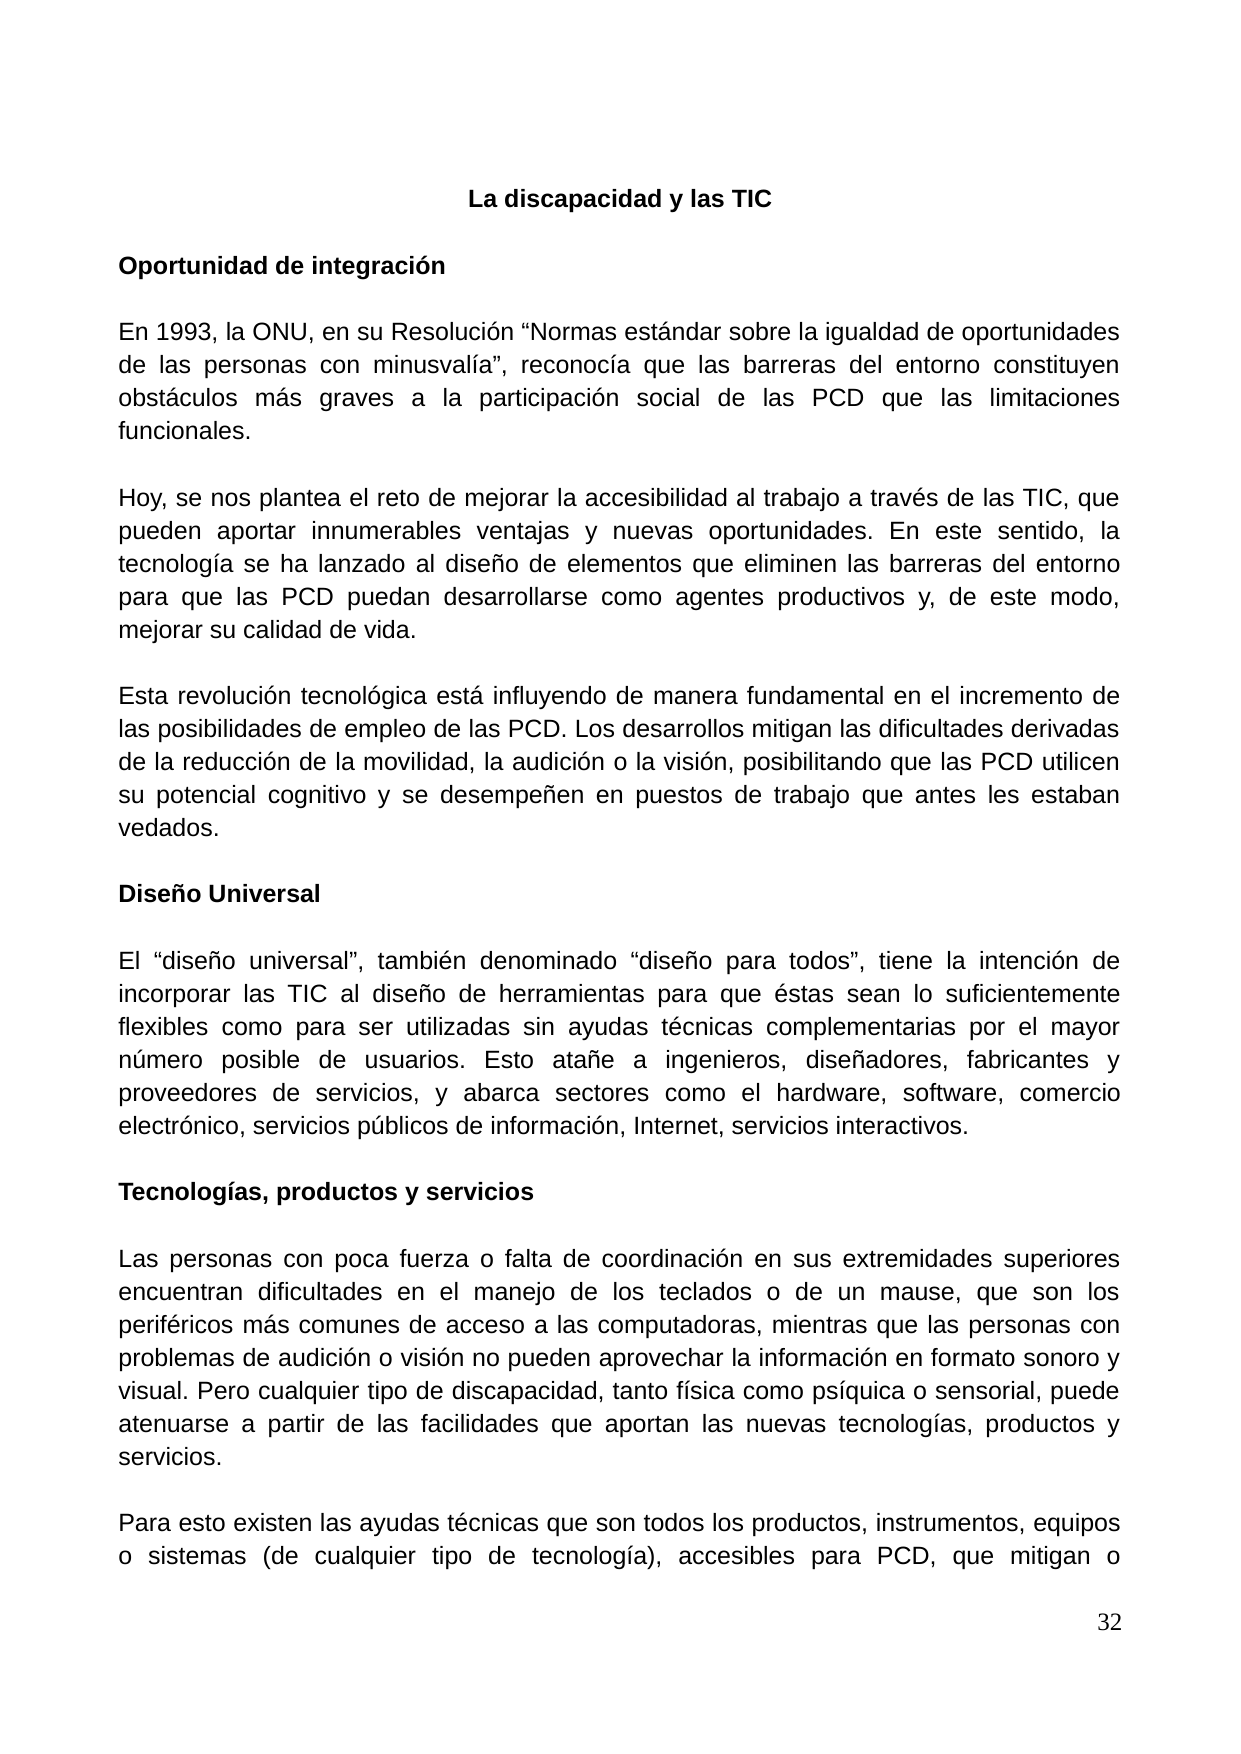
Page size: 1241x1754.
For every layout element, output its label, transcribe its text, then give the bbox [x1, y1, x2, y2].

text Oportunidad de integración [118, 251, 1122, 279]
text Diseño Universal [118, 879, 1122, 908]
text En 1993, la ONU, en su Resolución “Normas estándar sobre la igualdad de oportunidades de las personas con minusvalía”, reconocía que las barreras del entorno constituyen obstáculos más graves a la participación social de las PCD que las limitaciones funcionales. [118, 317, 1122, 445]
text El “diseño universal”, también denominado “diseño para todos”, tiene la intención de incorporar las TIC al diseño de herramientas para que éstas sean lo suficientemente flexibles como para ser utilizadas sin ayudas técnicas complementarias por el mayor número posible de usuarios. Esto atañe a ingenieros, diseñadores, fabricantes y proveedores de servicios, y abarca sectores como el hardware, software, comercio electrónico, servicios públicos de información, Internet, servicios interactivos. [118, 946, 1122, 1140]
text Hoy, se nos plantea el reto de mejorar la accesibilidad al trabajo a través de las TIC, que pueden aportar innumerables ventajas y nuevas oportunidades. En este sentido, la tecnología se ha lanzado al diseño de elementos que eliminen las barreras del entorno para que las PCD puedan desarrollarse como agentes productivos y, de este modo, mejorar su calidad de vida. [118, 483, 1122, 643]
text Las personas con poca fuerza o falta de coordinación en sus extremidades superiores encuentran dificultades en el manejo de los teclados o de un mause, que son los periféricos más comunes de acceso a las computadoras, mientras que las personas con problemas de audición o visión no pueden aprovechar la información en formato sonoro y visual. Pero cualquier tipo de discapacidad, tanto física como psíquica o sensorial, puede atenuarse a partir de las facilidades que aportan las nuevas tecnologías, productos y servicios. [118, 1244, 1122, 1471]
text Tecnologías, productos y servicios [118, 1177, 1122, 1206]
text Esta revolución tecnológica está influyendo de manera fundamental en el incremento de las posibilidades de empleo de las PCD. Los desarrollos mitigan las dificultades derivadas de la reducción de la movilidad, la audición o la visión, posibilitando que las PCD utilicen su potencial cognitivo y se desempeñen en puestos de trabajo que antes les estaban vedados. [118, 681, 1122, 842]
text Para esto existen las ayudas técnicas que son todos los productos, instrumentos, equipos o sistemas (de cualquier tipo de tecnología), accesibles para PCD, que mitigan o [118, 1508, 1122, 1570]
text La discapacidad y las TIC [118, 184, 1122, 213]
